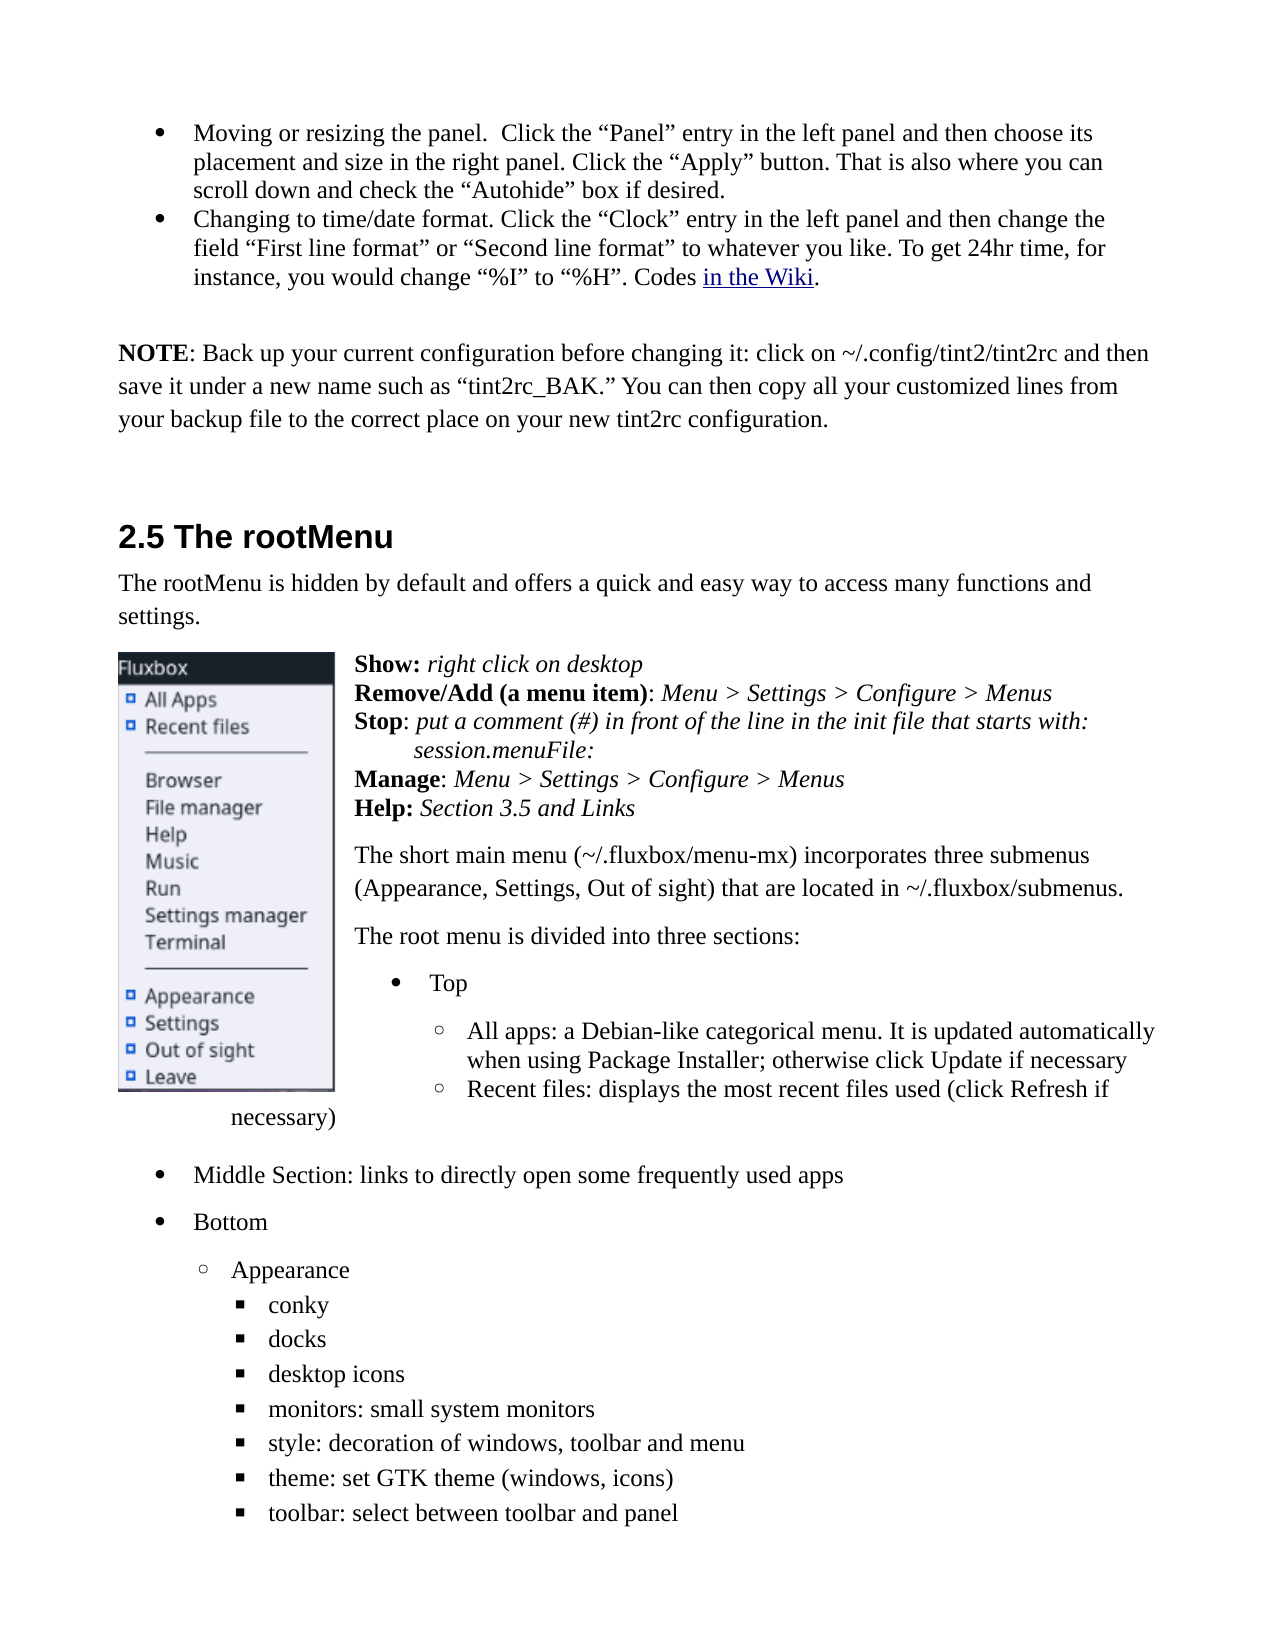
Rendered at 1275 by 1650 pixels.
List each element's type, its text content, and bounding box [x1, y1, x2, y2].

list theme: set GTK theme (windows, icons) [231, 1463, 1157, 1492]
text The root menu is divided into three sections: [336, 921, 1157, 950]
text NOTE: Back up your current configuration before changing it: click on ~/.config/tint2/tint2rc and then save it under a new name such as “tint2rc_BAK.” You can then copy all your customized lines from your backup file to the correct place on your new tint2rc configuration. [118, 338, 1157, 433]
list Changing to time/date format. Click the “Clock” entry in the left panel and then change the field “First line format” or “Second line format” to whatever you like. To get 24hr time, for instance, you would change “%I” to “%H”. Codes in the Wiki. [156, 204, 1157, 291]
picture [118, 652, 336, 1092]
list Appearance [193, 1255, 1157, 1284]
text session.menuFile: [336, 735, 1157, 764]
text Manage: Menu > Settings > Configure > Menus [336, 764, 1157, 793]
text The short main menu (~/.fluxbox/menu-mx) incorporates three submenus (Appearance, Settings, Out of sight) that are located in ~/.fluxbox/submenus. [336, 840, 1157, 902]
list All apps: a Debian-like categorical menu. It is updated automatically when using Package Installer; otherwise click Update if necessary [336, 1016, 1157, 1074]
list conky [231, 1290, 1157, 1318]
list Recent files: displays the most recent files used (click Refresh if necessary) [193, 1074, 1157, 1131]
text Help: Section 3.5 and Links [336, 793, 1157, 821]
text The rootMenu is hidden by default and offers a quick and easy way to access many functions and settings. [118, 568, 1157, 630]
text Show: right click on desktop [118, 649, 1157, 678]
list Top [336, 968, 1157, 997]
list desktop icons [231, 1359, 1157, 1388]
text Remove/Add (a menu item): Menu > Settings > Configure > Menus [336, 678, 1157, 706]
subtitle 2.5 The rootMenu [118, 517, 1157, 556]
list Moving or resizing the panel. Click the “Panel” entry in the left panel and then choose its placement and size in the right panel. Click the “Apply” button. That is also where you can scroll down and check the “Autohide” box if desired. [156, 118, 1157, 204]
list toolbar: select between toolbar and panel [231, 1498, 1157, 1527]
list style: decoration of windows, toolbar and menu [231, 1428, 1157, 1457]
list docks [231, 1324, 1157, 1353]
list Middle Section: links to directly open some frequently used apps [156, 1160, 1157, 1189]
list Bottom [156, 1207, 1157, 1236]
text Stop: put a comment (#) in front of the line in the init file that starts with: [336, 706, 1157, 735]
list monitors: small system monitors [231, 1394, 1157, 1423]
